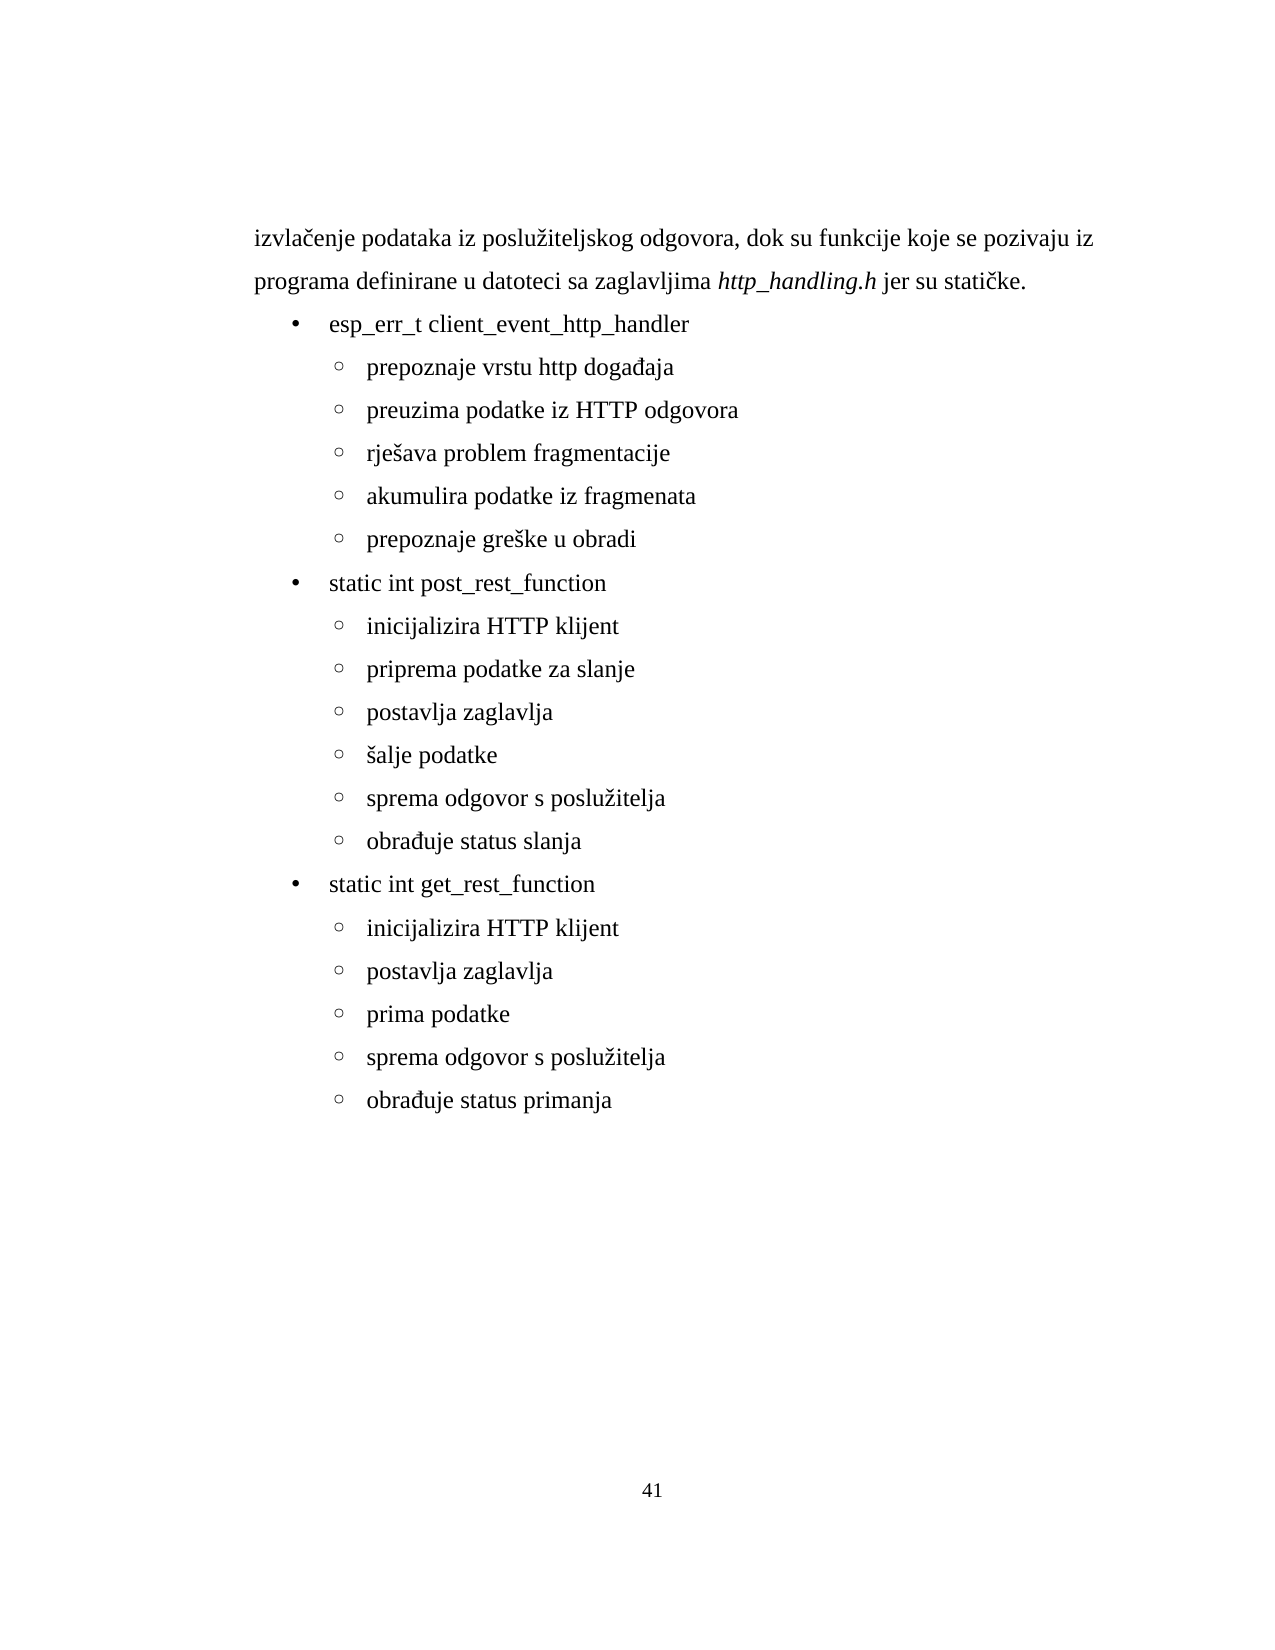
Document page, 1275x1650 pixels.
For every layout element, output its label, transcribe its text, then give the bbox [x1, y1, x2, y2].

list obrađuje status slanja [329, 826, 1127, 855]
text izvlačenje podataka iz poslužiteljskog odgovora, dok su funkcije koje se pozivaju iz programa definirane u datoteci sa zaglavljima http_handling.h jer su statičke. [254, 223, 1127, 294]
list šalje podatke [329, 740, 1127, 769]
list obrađuje status primanja [329, 1085, 1127, 1114]
list rješava problem fragmentacije [329, 438, 1127, 467]
list inicijalizira HTTP klijent [329, 611, 1127, 639]
list preuzima podatke iz HTTP odgovora [329, 395, 1127, 424]
list priprema podatke za slanje [329, 654, 1127, 683]
list sprema odgovor s poslužitelja [329, 1042, 1127, 1071]
list static int post_rest_function [291, 568, 1127, 596]
list prima podatke [329, 999, 1127, 1028]
list static int get_rest_function [291, 869, 1127, 898]
list postavlja zaglavlja [329, 697, 1127, 726]
list sprema odgovor s poslužitelja [329, 783, 1127, 812]
list inicijalizira HTTP klijent [329, 913, 1127, 941]
list esp_err_t client_event_http_handler [291, 309, 1127, 338]
list prepoznaje greške u obradi [329, 524, 1127, 553]
list prepoznaje vrstu http događaja [329, 352, 1127, 381]
list postavlja zaglavlja [329, 956, 1127, 984]
list akumulira podatke iz fragmenata [329, 481, 1127, 510]
